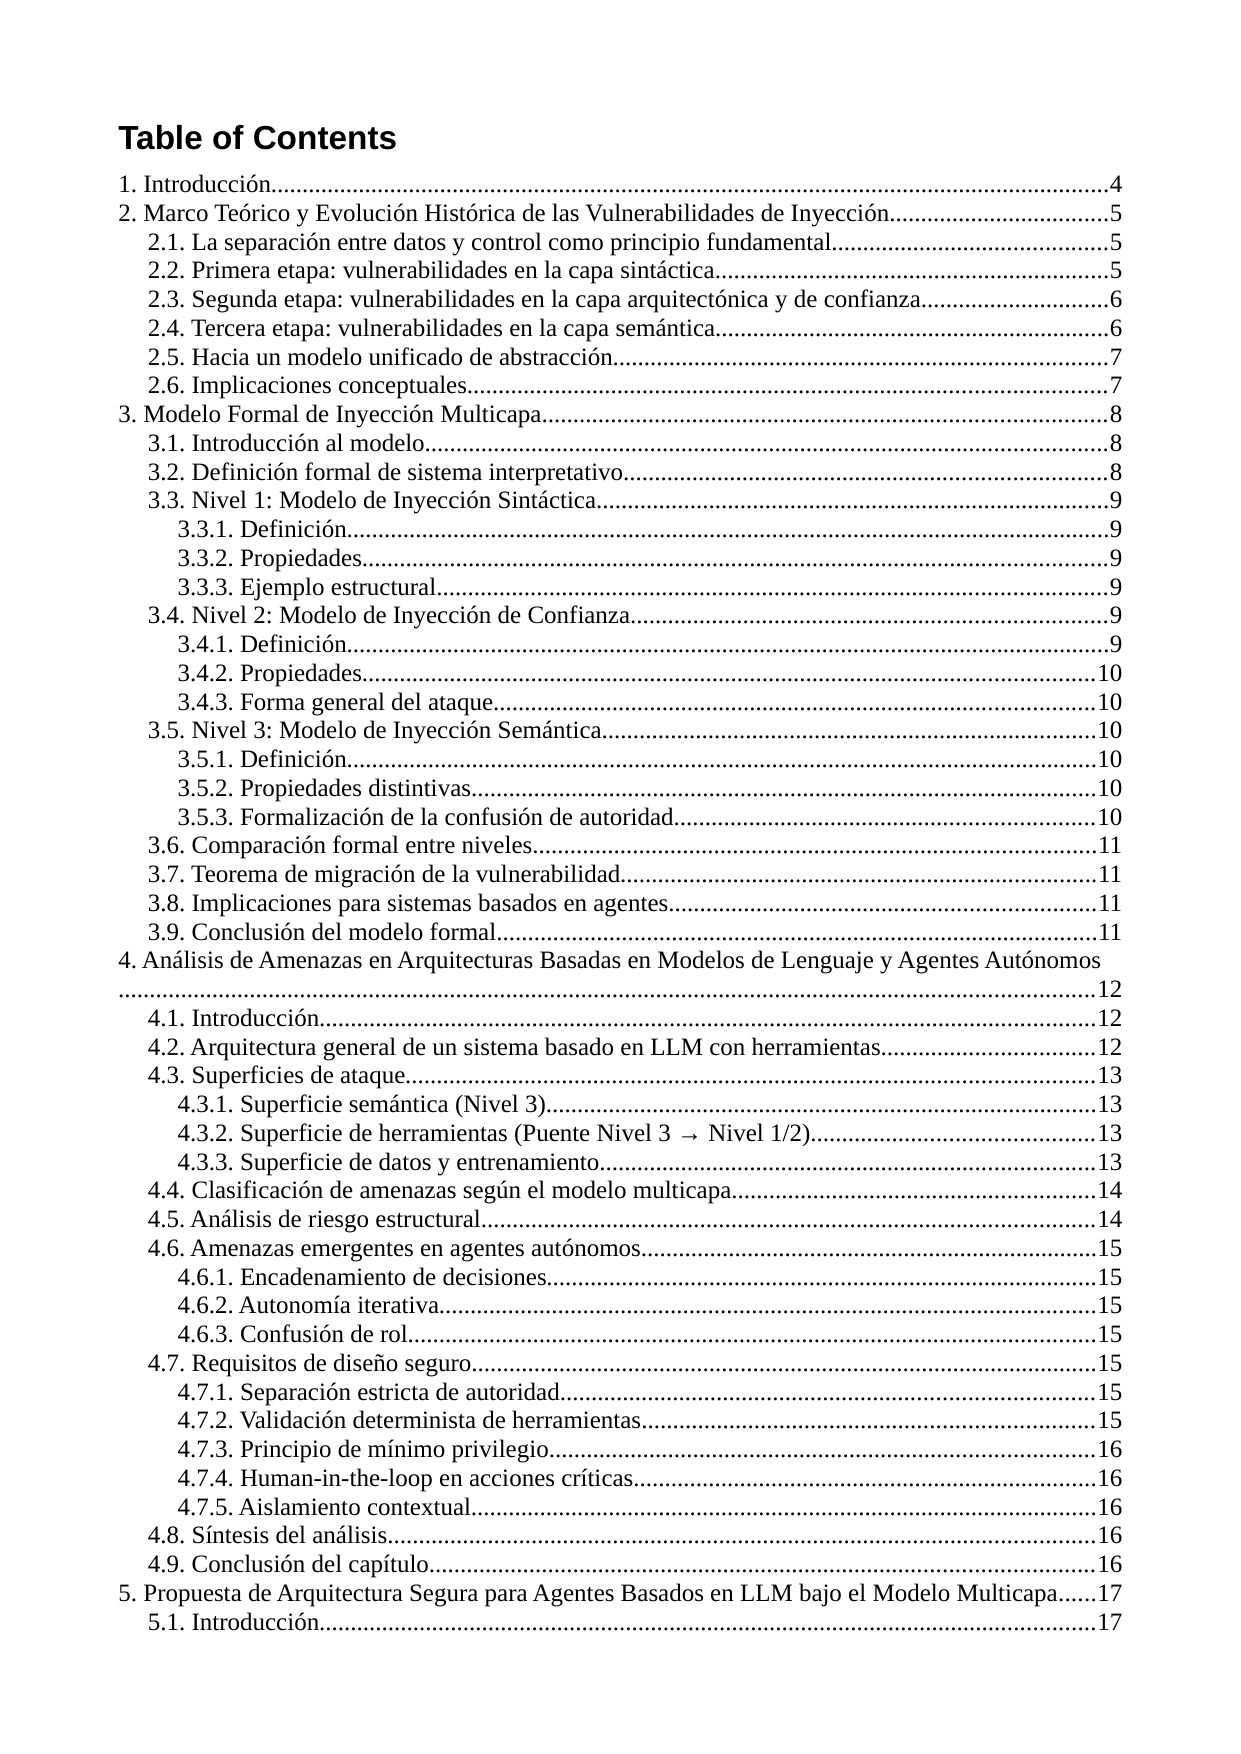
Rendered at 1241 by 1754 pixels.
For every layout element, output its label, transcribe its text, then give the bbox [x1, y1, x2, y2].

text 3.5.1. Definición 10 [177, 744, 1122, 773]
text 4.7. Requisitos de diseño seguro 15 [148, 1348, 1122, 1377]
text 4.7.5. Aislamiento contextual 16 [177, 1492, 1122, 1520]
text 4.6.1. Encadenamiento de decisiones 15 [177, 1262, 1122, 1290]
text 4.4. Clasificación de amenazas según el modelo multicapa 14 [148, 1175, 1122, 1204]
text 3.3.1. Definición 9 [177, 514, 1122, 543]
text 3.5.2. Propiedades distintivas 10 [177, 773, 1122, 802]
subtitle Table of Contents [118, 118, 1122, 157]
text 3.3.2. Propiedades 9 [177, 543, 1122, 572]
text 2.3. Segunda etapa: vulnerabilidades en la capa arquitectónica y de confianza 6 [148, 284, 1122, 313]
text 4.5. Análisis de riesgo estructural 14 [148, 1204, 1122, 1233]
text 4.7.2. Validación determinista de herramientas 15 [177, 1405, 1122, 1434]
text 2.5. Hacia un modelo unificado de abstracción 7 [148, 342, 1122, 370]
text 2.4. Tercera etapa: vulnerabilidades en la capa semántica 6 [148, 313, 1122, 342]
text 4.6. Amenazas emergentes en agentes autónomos 15 [148, 1233, 1122, 1262]
text 4. Análisis de Amenazas en Arquitecturas Basadas en Modelos de Lenguaje y Agentes Autónomos 12 [118, 945, 1122, 1003]
text 3.6. Comparación formal entre niveles 11 [148, 830, 1122, 859]
text 2.1. La separación entre datos y control como principio fundamental 5 [148, 227, 1122, 255]
text 1. Introducción 4 [118, 169, 1122, 198]
text 5. Propuesta de Arquitectura Segura para Agentes Basados en LLM bajo el Modelo Multicapa 17 [118, 1578, 1122, 1607]
text 3.3.3. Ejemplo estructural 9 [177, 572, 1122, 600]
text 3.3. Nivel 1: Modelo de Inyección Sintáctica 9 [148, 485, 1122, 514]
text 4.3.2. Superficie de herramientas (Puente Nivel 3 → Nivel 1/2) 13 [177, 1118, 1122, 1147]
text 3.5. Nivel 3: Modelo de Inyección Semántica 10 [148, 715, 1122, 744]
text 3.4.2. Propiedades 10 [177, 658, 1122, 687]
text 2.6. Implicaciones conceptuales 7 [148, 370, 1122, 399]
text 5.1. Introducción 17 [148, 1607, 1122, 1635]
text 4.8. Síntesis del análisis 16 [148, 1520, 1122, 1549]
text 3.4.3. Forma general del ataque 10 [177, 687, 1122, 715]
text 3.9. Conclusión del modelo formal 11 [148, 917, 1122, 945]
text 2.2. Primera etapa: vulnerabilidades en la capa sintáctica 5 [148, 255, 1122, 284]
text 4.7.4. Human-in-the-loop en acciones críticas 16 [177, 1463, 1122, 1492]
text 3.7. Teorema de migración de la vulnerabilidad 11 [148, 859, 1122, 888]
text 3. Modelo Formal de Inyección Multicapa 8 [118, 399, 1122, 428]
text 4.9. Conclusión del capítulo 16 [148, 1549, 1122, 1578]
text 4.3.1. Superficie semántica (Nivel 3) 13 [177, 1089, 1122, 1118]
text 3.2. Definición formal de sistema interpretativo 8 [148, 457, 1122, 485]
text 4.2. Arquitectura general de un sistema basado en LLM con herramientas 12 [148, 1032, 1122, 1060]
text 4.3. Superficies de ataque 13 [148, 1060, 1122, 1089]
text 3.5.3. Formalización de la confusión de autoridad 10 [177, 802, 1122, 830]
text 2. Marco Teórico y Evolución Histórica de las Vulnerabilidades de Inyección 5 [118, 198, 1122, 227]
text 3.1. Introducción al modelo 8 [148, 428, 1122, 457]
text 3.8. Implicaciones para sistemas basados en agentes 11 [148, 888, 1122, 917]
text 3.4. Nivel 2: Modelo de Inyección de Confianza 9 [148, 600, 1122, 629]
text 4.3.3. Superficie de datos y entrenamiento 13 [177, 1147, 1122, 1175]
text 4.6.2. Autonomía iterativa 15 [177, 1290, 1122, 1319]
text 4.7.3. Principio de mínimo privilegio 16 [177, 1434, 1122, 1463]
text 3.4.1. Definición 9 [177, 629, 1122, 658]
text 4.7.1. Separación estricta de autoridad 15 [177, 1377, 1122, 1405]
text 4.1. Introducción 12 [148, 1003, 1122, 1032]
text 4.6.3. Confusión de rol 15 [177, 1319, 1122, 1348]
